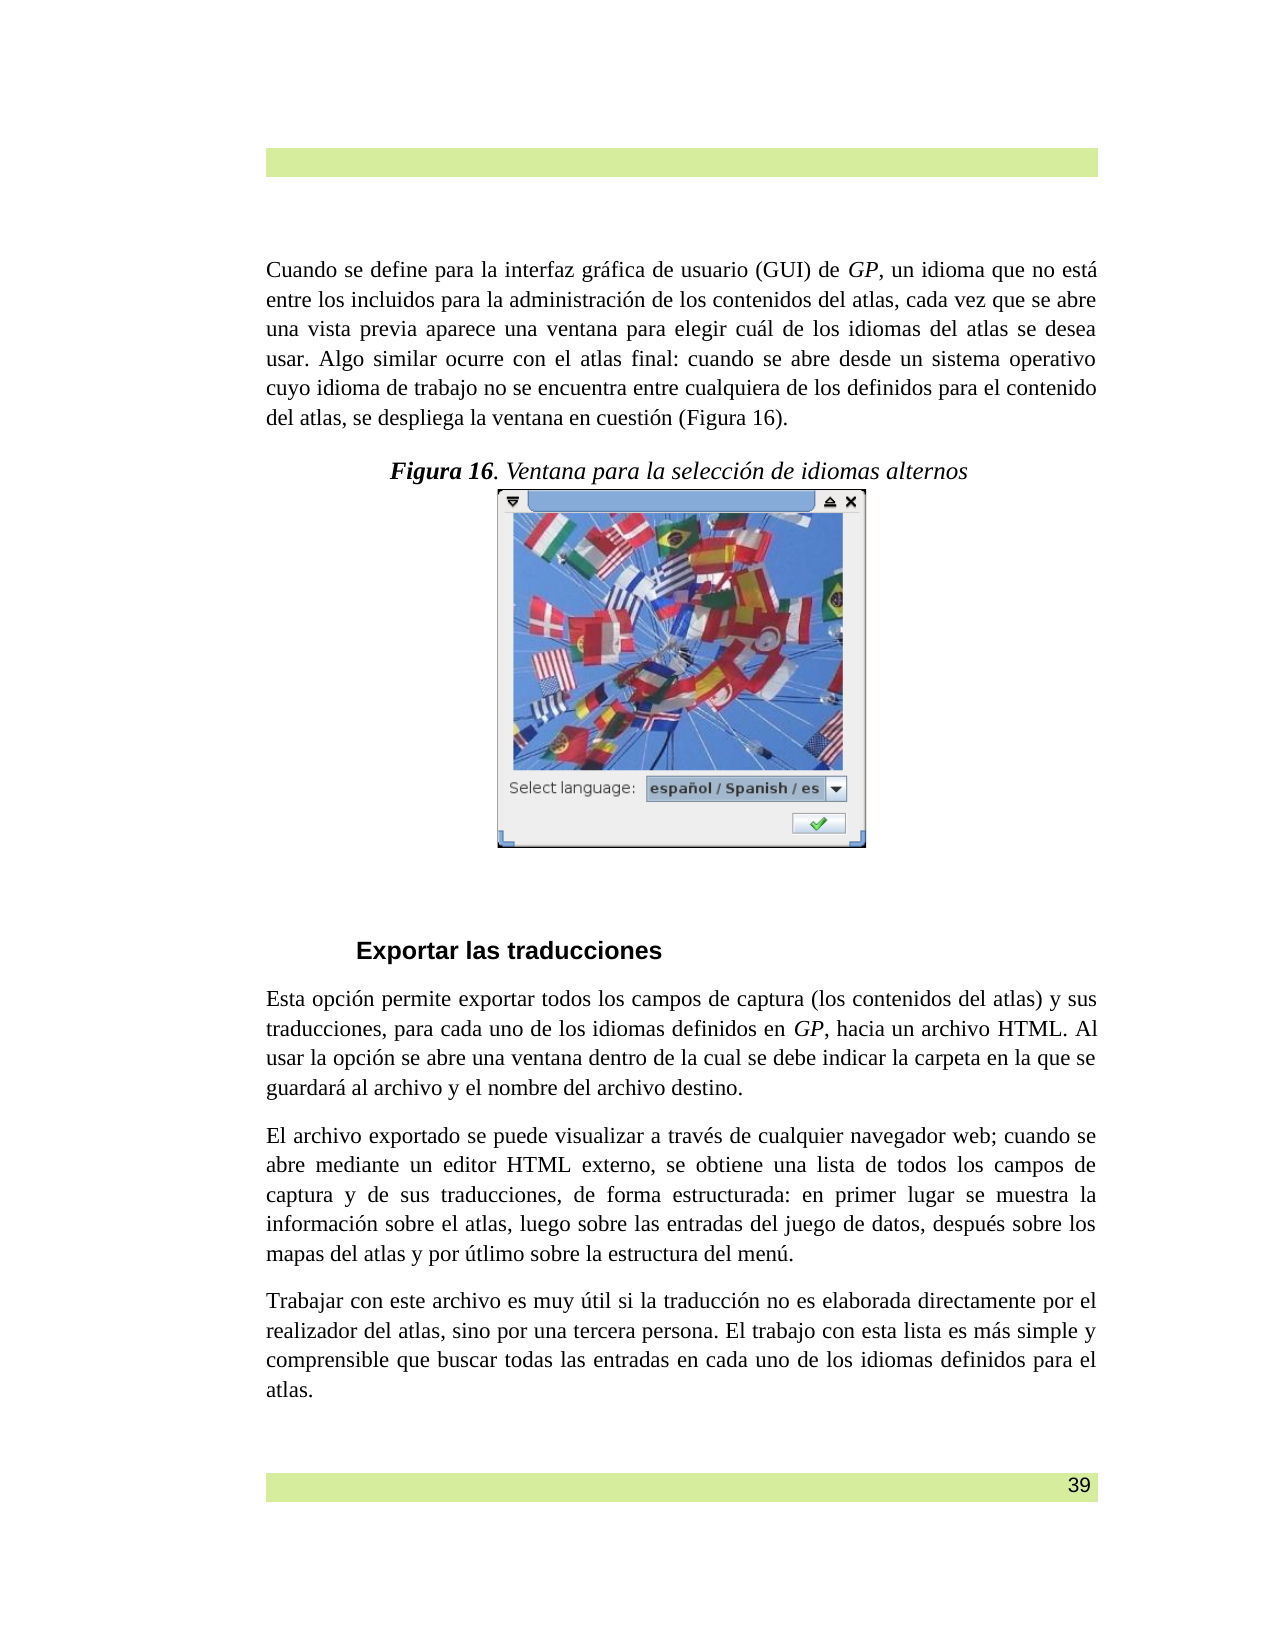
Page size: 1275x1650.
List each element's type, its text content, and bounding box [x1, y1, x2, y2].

picture [497, 489, 867, 848]
text El archivo exportado se puede visualizar a través de cualquier navegador web; cuando se abre mediante un editor HTML externo, se obtiene una lista de todos los campos de captura y de sus traducciones, de forma estructurada: en primer lugar se muestra la información sobre el atlas, luego sobre las entradas del juego de datos, después sobre los mapas del atlas y por útlimo sobre la estructura del menú. [266, 1119, 1098, 1267]
subtitle Exportar las traducciones [266, 936, 1098, 965]
text Cuando se define para la interfaz gráfica de usuario (GUI) de GP, un idioma que no está entre los incluidos para la administración de los contenidos del atlas, cada vez que se abre una vista previa aparece una ventana para elegir cuál de los idiomas del atlas se desea usar. Algo similar ocurre con el atlas final: cuando se abre desde un sistema operativo cuyo idioma de trabajo no se encuentra entre cualquiera de los definidos para el contenido del atlas, se despliega la ventana en cuestión (Figura 16). [266, 254, 1098, 431]
text Figura 16. Ventana para la selección de idiomas alternos [266, 456, 1098, 485]
text Trabajar con este archivo es muy útil si la traducción no es elaborada directamente por el realizador del atlas, sino por una tercera persona. El trabajo con esta lista es más simple y comprensible que buscar todas las entradas en cada uno de los idiomas definidos para el atlas. [266, 1285, 1098, 1403]
text Esta opción permite exportar todos los campos de captura (los contenidos del atlas) y sus traducciones, para cada uno de los idiomas definidos en GP, hacia un archivo HTML. Al usar la opción se abre una ventana dentro de la cual se debe indicar la carpeta en la que se guardará al archivo y el nombre del archivo destino. [266, 983, 1098, 1101]
